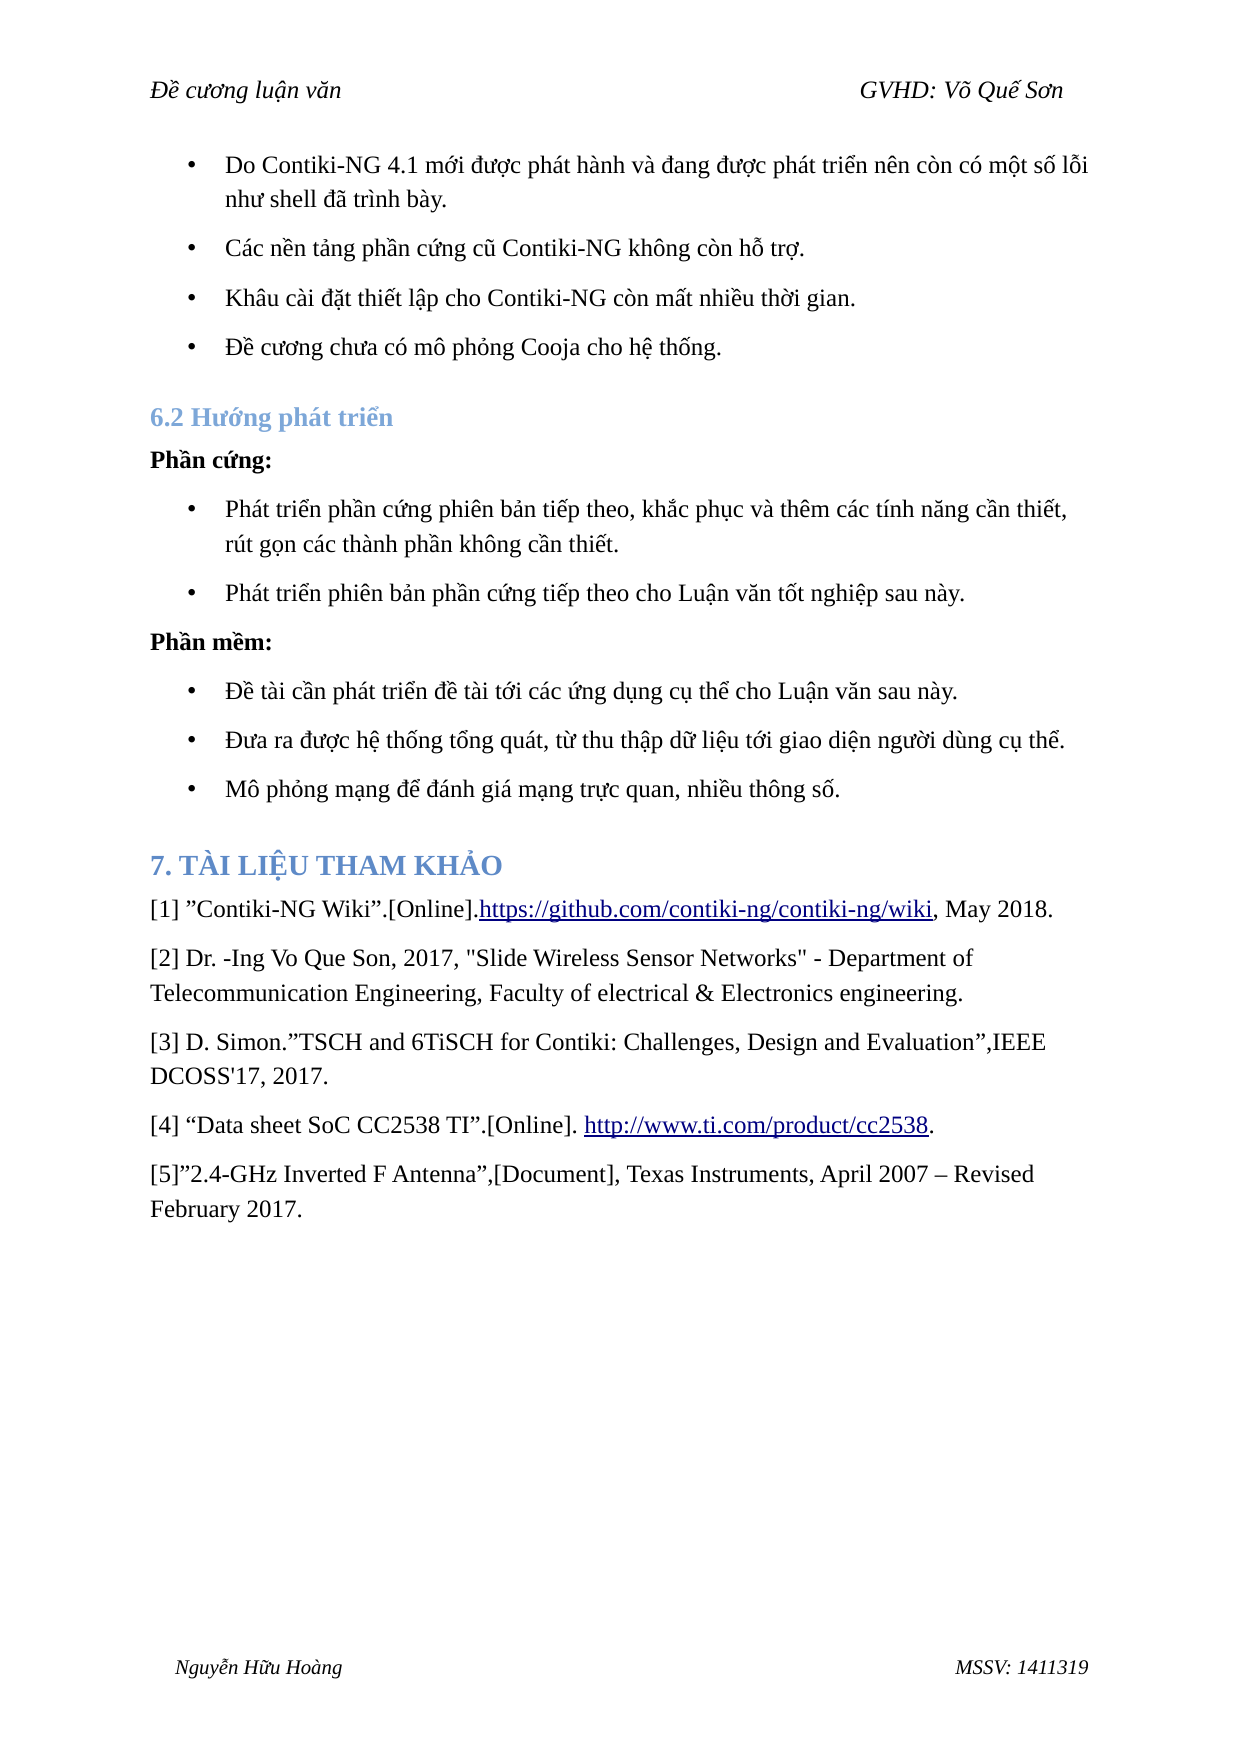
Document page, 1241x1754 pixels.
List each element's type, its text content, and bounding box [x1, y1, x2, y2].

subtitle 7. TÀI LIỆU THAM KHẢO [150, 848, 1090, 882]
text [4] “Data sheet SoC CC2538 TI”.[Online]. http://www.ti.com/product/cc2538. [150, 1110, 1090, 1139]
text [2] Dr. -Ing Vo Que Son, 2017, "Slide Wireless Sensor Networks" - Department of Telecommunication Engineering, Faculty of electrical & Electronics engineering. [150, 943, 1090, 1006]
text Phần cứng: [150, 445, 1090, 474]
list Đề tài cần phát triển đề tài tới các ứng dụng cụ thể cho Luận văn sau này. [187, 676, 1090, 705]
list Đưa ra được hệ thống tổng quát, từ thu thập dữ liệu tới giao diện người dùng cụ thể. [187, 725, 1090, 754]
text [5]”2.4-GHz Inverted F Antenna”,[Document], Texas Instruments, April 2007 – Revised February 2017. [150, 1159, 1090, 1223]
text [3] D. Simon.”TSCH and 6TiSCH for Contiki: Challenges, Design and Evaluation”,IEEE DCOSS'17, 2017. [150, 1027, 1090, 1090]
subtitle 6.2 Hướng phát triển [150, 402, 1090, 433]
text Phần mềm: [150, 627, 1090, 656]
list Phát triển phiên bản phần cứng tiếp theo cho Luận văn tốt nghiệp sau này. [187, 578, 1090, 607]
list Do Contiki-NG 4.1 mới được phát hành và đang được phát triển nên còn có một số lỗi như shell đã trình bày. [187, 150, 1090, 213]
list Đề cương chưa có mô phỏng Cooja cho hệ thống. [187, 332, 1090, 360]
list Khâu cài đặt thiết lập cho Contiki-NG còn mất nhiều thời gian. [187, 283, 1090, 311]
list Mô phỏng mạng để đánh giá mạng trực quan, nhiều thông số. [187, 774, 1090, 803]
list Phát triển phần cứng phiên bản tiếp theo, khắc phục và thêm các tính năng cần thiết, rút gọn các thành phần không cần thiết. [187, 494, 1090, 557]
list Các nền tảng phần cứng cũ Contiki-NG không còn hỗ trợ. [187, 233, 1090, 262]
text [1] ”Contiki-NG Wiki”.[Online].https://github.com/contiki-ng/contiki-ng/wiki, May 2018. [150, 894, 1090, 923]
